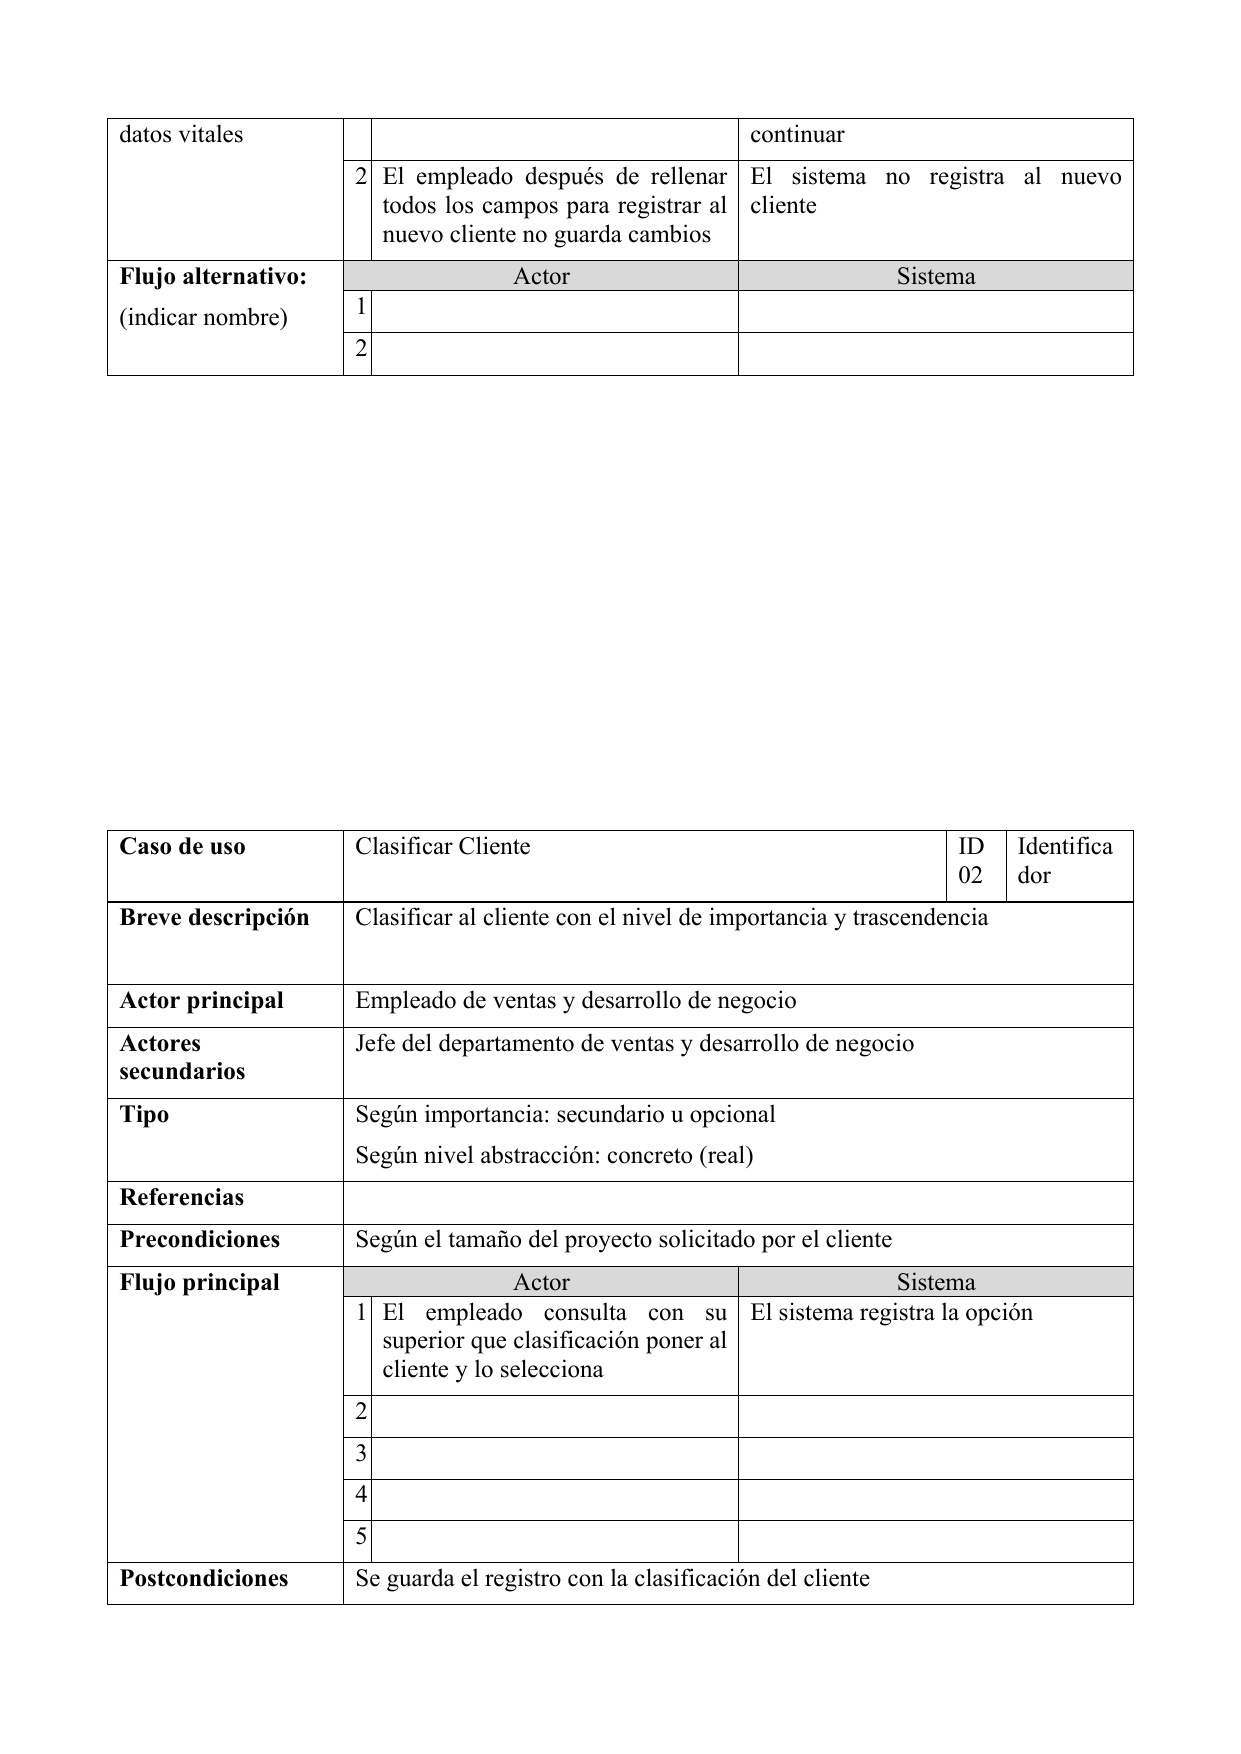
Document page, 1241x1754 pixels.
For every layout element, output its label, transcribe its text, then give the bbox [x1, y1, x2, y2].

table_cell [372, 119, 738, 160]
table_cell [372, 333, 738, 374]
table_cell Actores secundarios [108, 1028, 343, 1098]
table_cell [739, 333, 1133, 374]
table_cell [344, 119, 371, 160]
table_cell Breve descripción [108, 903, 343, 984]
table_cell Se guarda el registro con la clasificación del cliente [344, 1563, 1133, 1604]
table_cell 2 [344, 161, 371, 260]
table_header ID02 [947, 831, 1006, 901]
table_header Clasificar Cliente [344, 831, 946, 901]
table_cell 1 [344, 291, 371, 332]
table_cell [372, 1396, 738, 1437]
table_cell Sistema [739, 261, 1133, 290]
table_cell [372, 1480, 738, 1520]
table_cell Según el tamaño del proyecto solicitado por el cliente [344, 1225, 1133, 1266]
table_cell Jefe del departamento de ventas y desarrollo de negocio [344, 1028, 1133, 1098]
table_cell 2 [344, 1396, 371, 1437]
table_cell [739, 1438, 1133, 1478]
table_cell [739, 1521, 1133, 1562]
table_cell Empleado de ventas y desarrollo de negocio [344, 985, 1133, 1027]
table_cell 1 [344, 1297, 371, 1395]
table_cell Precondiciones [108, 1225, 343, 1266]
table_cell [372, 291, 738, 332]
table_cell [739, 291, 1133, 332]
table_cell 5 [344, 1521, 371, 1562]
table_cell El sistema no registra al nuevo cliente [739, 161, 1133, 260]
table_cell 4 [344, 1480, 371, 1520]
table_cell [372, 1521, 738, 1562]
table_cell El empleado después de rellenar todos los campos para registrar al nuevo cliente no guarda cambios [372, 161, 738, 260]
table_header Caso de uso [108, 831, 343, 901]
table_cell Sistema [739, 1267, 1133, 1296]
table_cell Flujo alternativo: (indicar nombre) [108, 261, 343, 374]
table_cell Actor [344, 1267, 738, 1296]
table_cell continuar [739, 119, 1133, 160]
table_cell Actor principal [108, 985, 343, 1027]
table_cell 2 [344, 333, 371, 374]
table_cell Tipo [108, 1099, 343, 1181]
table_cell Clasificar al cliente con el nivel de importancia y trascendencia [344, 903, 1133, 984]
table_cell Según importancia: secundario u opcional Según nivel abstracción: concreto (real) [344, 1099, 1133, 1181]
table_header Identificador [1007, 831, 1133, 901]
table_cell [739, 1396, 1133, 1437]
table_cell [372, 1438, 738, 1478]
table_cell [739, 1480, 1133, 1520]
table_cell El empleado consulta con su superior que clasificación poner al cliente y lo selecciona [372, 1297, 738, 1395]
table_cell Flujo principal [108, 1267, 343, 1562]
table_cell Postcondiciones [108, 1563, 343, 1604]
table_cell [344, 1182, 1133, 1223]
table_cell Referencias [108, 1182, 343, 1223]
table_cell Actor [344, 261, 738, 290]
table_cell 3 [344, 1438, 371, 1478]
table_cell El sistema registra la opción [739, 1297, 1133, 1395]
